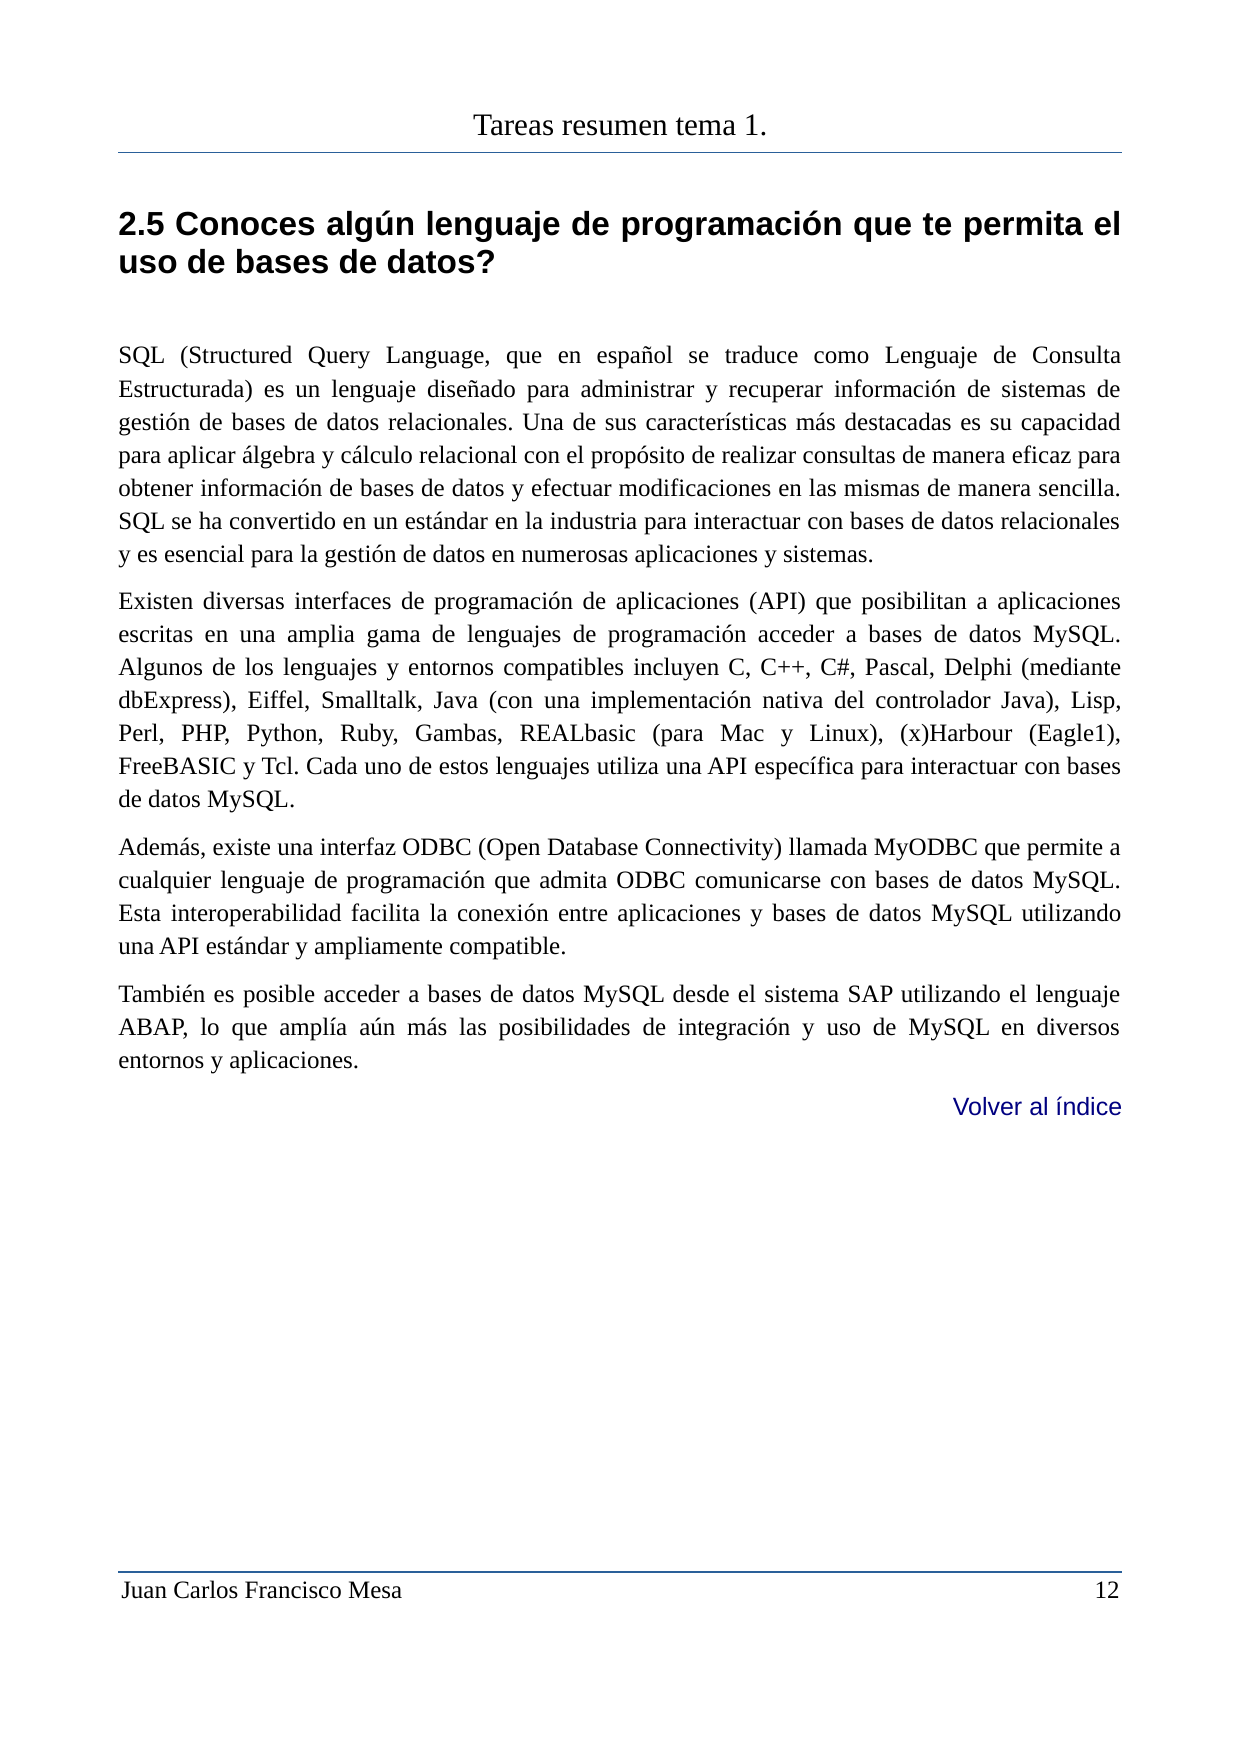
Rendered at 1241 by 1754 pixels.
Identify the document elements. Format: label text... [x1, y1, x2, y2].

text Volver al índice [118, 1092, 1122, 1121]
text SQL (Structured Query Language, que en español se traduce como Lenguaje de Consulta Estructurada) es un lenguaje diseñado para administrar y recuperar información de sistemas de gestión de bases de datos relacionales. Una de sus características más destacadas es su capacidad para aplicar álgebra y cálculo relacional con el propósito de realizar consultas de manera eficaz para obtener información de bases de datos y efectuar modificaciones en las mismas de manera sencilla. SQL se ha convertido en un estándar en la industria para interactuar con bases de datos relacionales y es esencial para la gestión de datos en numerosas aplicaciones y sistemas. [118, 341, 1122, 567]
text También es posible acceder a bases de datos MySQL desde el sistema SAP utilizando el lenguaje ABAP, lo que amplía aún más las posibilidades de integración y uso de MySQL en diversos entornos y aplicaciones. [118, 979, 1122, 1073]
text Además, existe una interfaz ODBC (Open Database Connectivity) llamada MyODBC que permite a cualquier lenguaje de programación que admita ODBC comunicarse con bases de datos MySQL. Esta interoperabilidad facilita la conexión entre aplicaciones y bases de datos MySQL utilizando una API estándar y ampliamente compatible. [118, 832, 1122, 960]
subtitle 2.5 Conoces algún lenguaje de programación que te permita el uso de bases de datos? [118, 204, 1122, 281]
text Existen diversas interfaces de programación de aplicaciones (API) que posibilitan a aplicaciones escritas en una amplia gama de lenguajes de programación acceder a bases de datos MySQL. Algunos de los lenguajes y entornos compatibles incluyen C, C++, C#, Pascal, Delphi (mediante dbExpress), Eiffel, Smalltalk, Java (con una implementación nativa del controlador Java), Lisp, Perl, PHP, Python, Ruby, Gambas, REALbasic (para Mac y Linux), (x)Harbour (Eagle1), FreeBASIC y Tcl. Cada uno de estos lenguajes utiliza una API específica para interactuar con bases de datos MySQL. [118, 586, 1122, 813]
